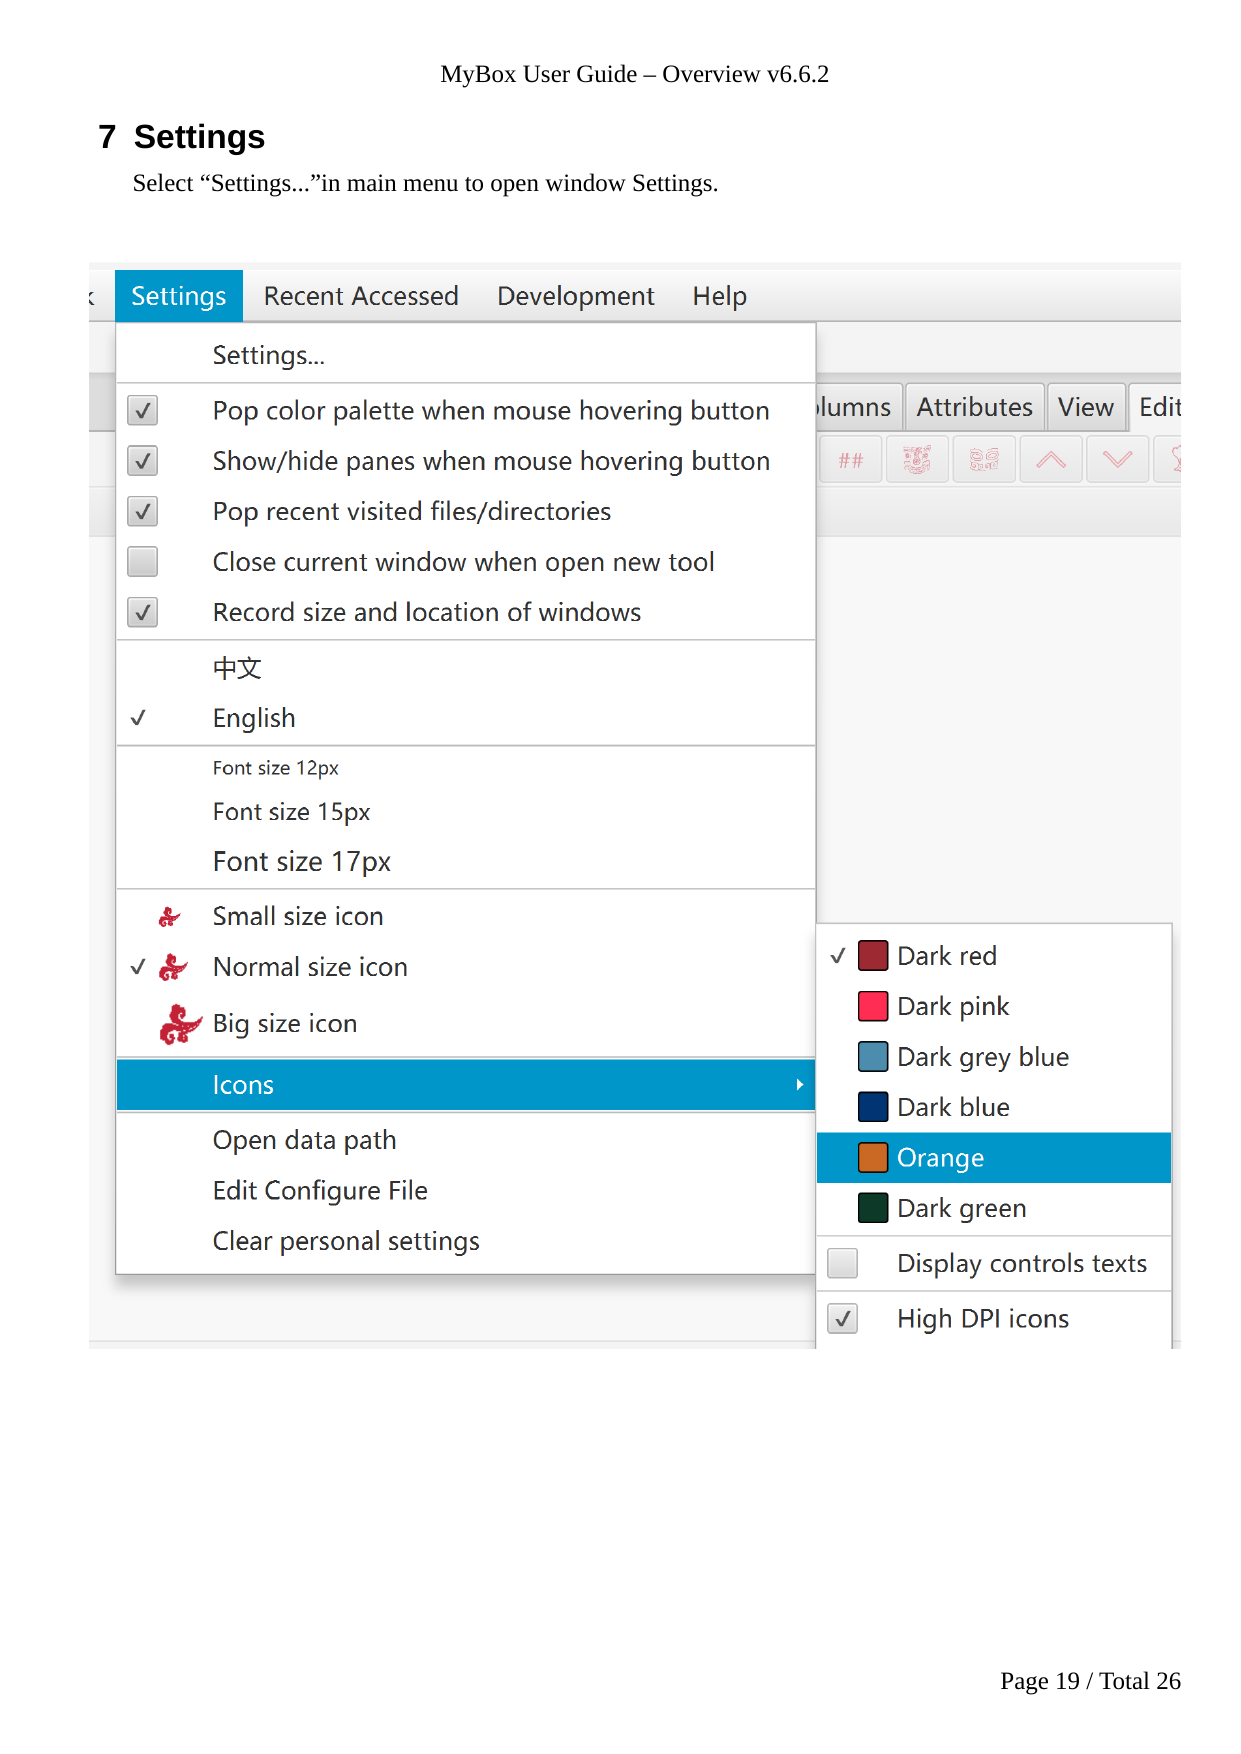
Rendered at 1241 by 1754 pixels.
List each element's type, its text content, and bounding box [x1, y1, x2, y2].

subtitle Settings [88, 117, 1181, 156]
picture [88, 251, 1182, 1349]
text Select “Settings...”in main menu to open window Settings. [88, 168, 1181, 197]
